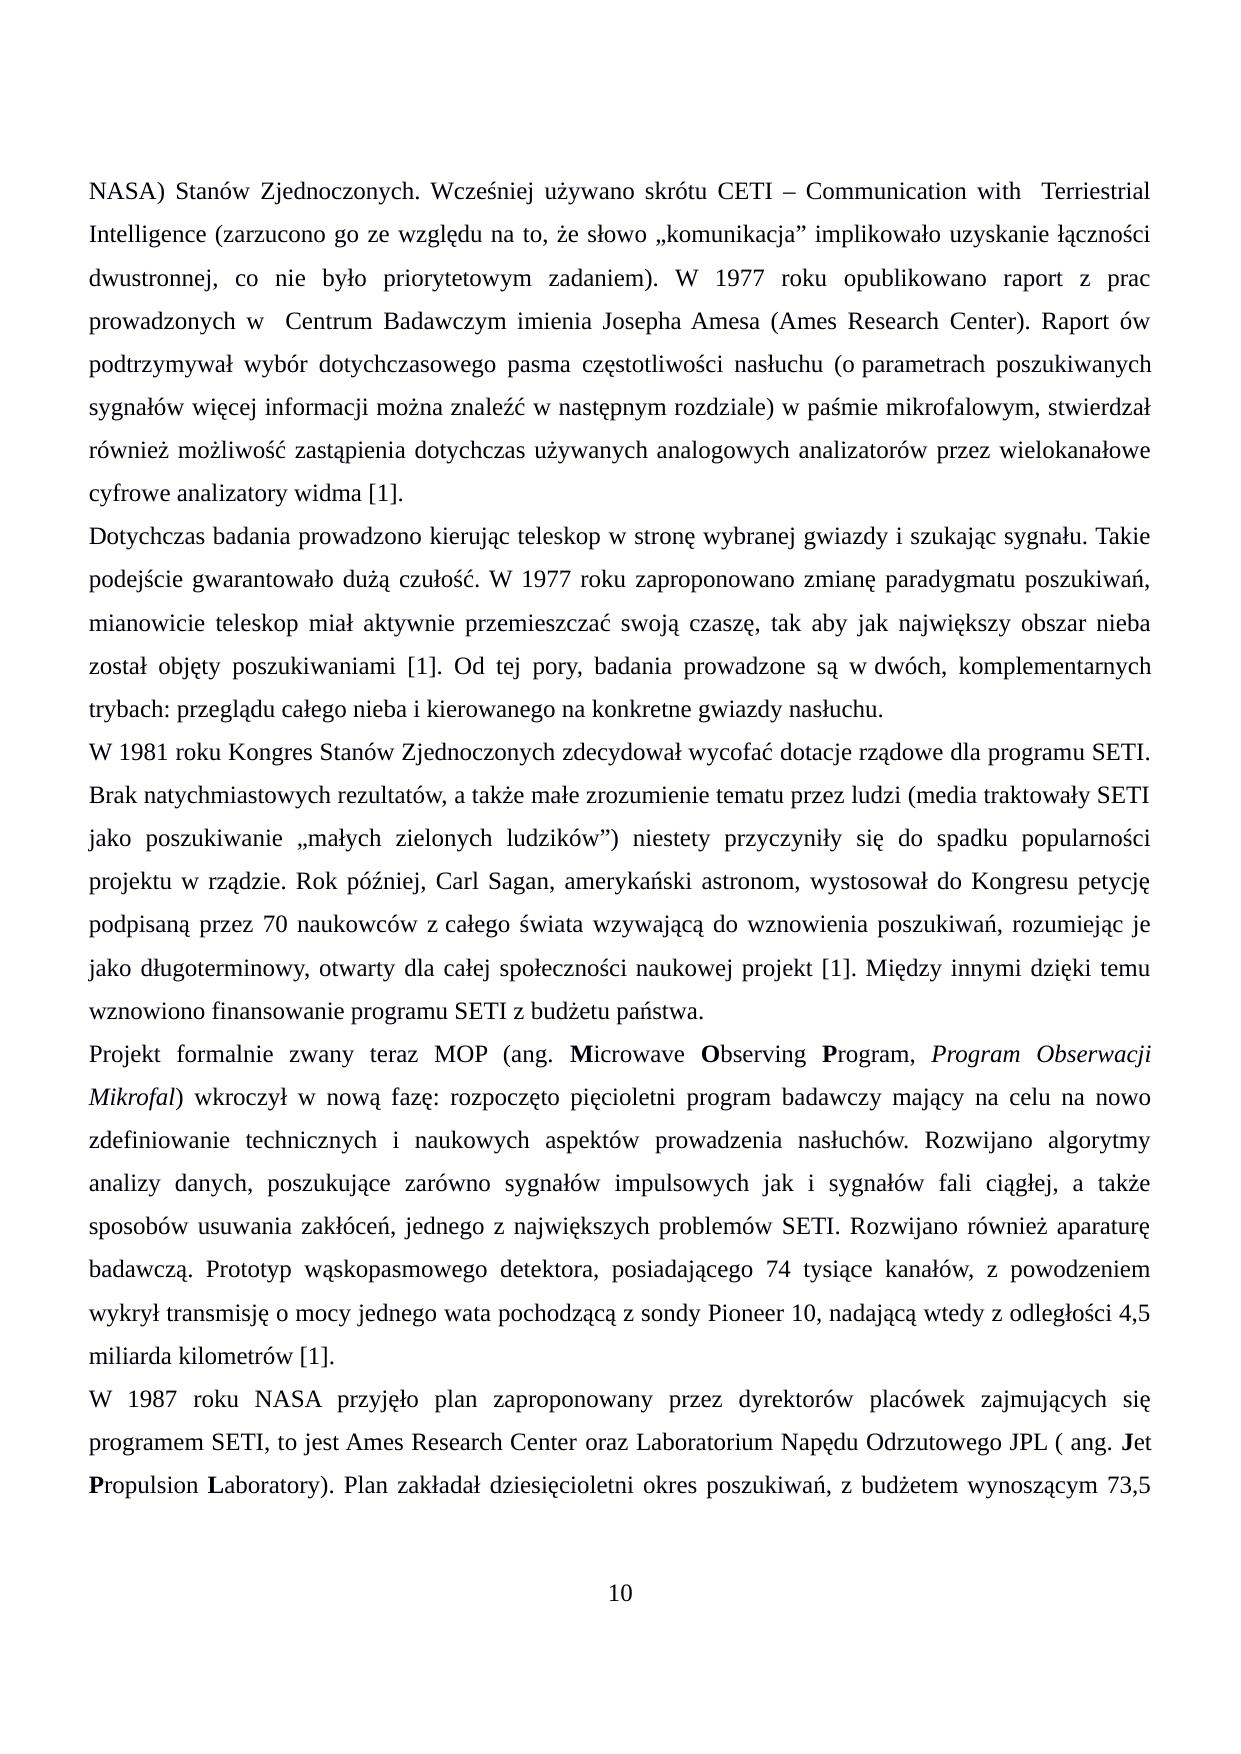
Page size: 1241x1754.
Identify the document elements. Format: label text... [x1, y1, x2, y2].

text Dotychczas badania prowadzono kierując teleskop w stronę wybranej gwiazdy i szukając sygnału. Takie podejście gwarantowało dużą czułość. W 1977 roku zaproponowano zmianę paradygmatu poszukiwań, mianowicie teleskop miał aktywnie przemieszczać swoją czaszę, tak aby jak największy obszar nieba został objęty poszukiwaniami [1]. Od tej pory, badania prowadzone są w dwóch, komplementarnych trybach: przeglądu całego nieba i kierowanego na konkretne gwiazdy nasłuchu. [88, 521, 1152, 723]
text W 1981 roku Kongres Stanów Zjednoczonych zdecydował wycofać dotacje rządowe dla programu SETI. Brak natychmiastowych rezultatów, a także małe zrozumienie tematu przez ludzi (media traktowały SETI jako poszukiwanie „małych zielonych ludzików”) niestety przyczyniły się do spadku popularności projektu w rządzie. Rok później, Carl Sagan, amerykański astronom, wystosował do Kongresu petycję podpisaną przez 70 naukowców z całego świata wzywającą do wznowienia poszukiwań, rozumiejąc je jako długoterminowy, otwarty dla całej społeczności naukowej projekt [1]. Między innymi dzięki temu wznowiono finansowanie programu SETI z budżetu państwa. [88, 737, 1152, 1024]
text Projekt formalnie zwany teraz MOP (ang. Microwave Observing Program, Program Obserwacji Mikrofal) wkroczył w nową fazę: rozpoczęto pięcioletni program badawczy mający na celu na nowo zdefiniowanie technicznych i naukowych aspektów prowadzenia nasłuchów. Rozwijano algorytmy analizy danych, poszukujące zarówno sygnałów impulsowych jak i sygnałów fali ciągłej, a także sposobów usuwania zakłóceń, jednego z największych problemów SETI. Rozwijano również aparaturę badawczą. Prototyp wąskopasmowego detektora, posiadającego 74 tysiące kanałów, z powodzeniem wykrył transmisję o mocy jednego wata pochodzącą z sondy Pioneer 10, nadającą wtedy z odległości 4,5 miliarda kilometrów [1]. [88, 1039, 1152, 1369]
text W 1987 roku NASA przyjęło plan zaproponowany przez dyrektorów placówek zajmujących się programem SETI, to jest Ames Research Center oraz Laboratorium Napędu Odrzutowego JPL ( ang. Jet Propulsion Laboratory). Plan zakładał dziesięcioletni okres poszukiwań, z budżetem wynoszącym 73,5 [88, 1384, 1152, 1499]
text NASA) Stanów Zjednoczonych. Wcześniej używano skrótu CETI – Communication with Terriestrial Intelligence (zarzucono go ze względu na to, że słowo „komunikacja” implikowało uzyskanie łączności dwustronnej, co nie było priorytetowym zadaniem). W 1977 roku opublikowano raport z prac prowadzonych w Centrum Badawczym imienia Josepha Amesa (Ames Research Center). Raport ów podtrzymywał wybór dotychczasowego pasma częstotliwości nasłuchu (o parametrach poszukiwanych sygnałów więcej informacji można znaleźć w następnym rozdziale) w paśmie mikrofalowym, stwierdzał również możliwość zastąpienia dotychczas używanych analogowych analizatorów przez wielokanałowe cyfrowe analizatory widma [1]. [88, 176, 1152, 507]
